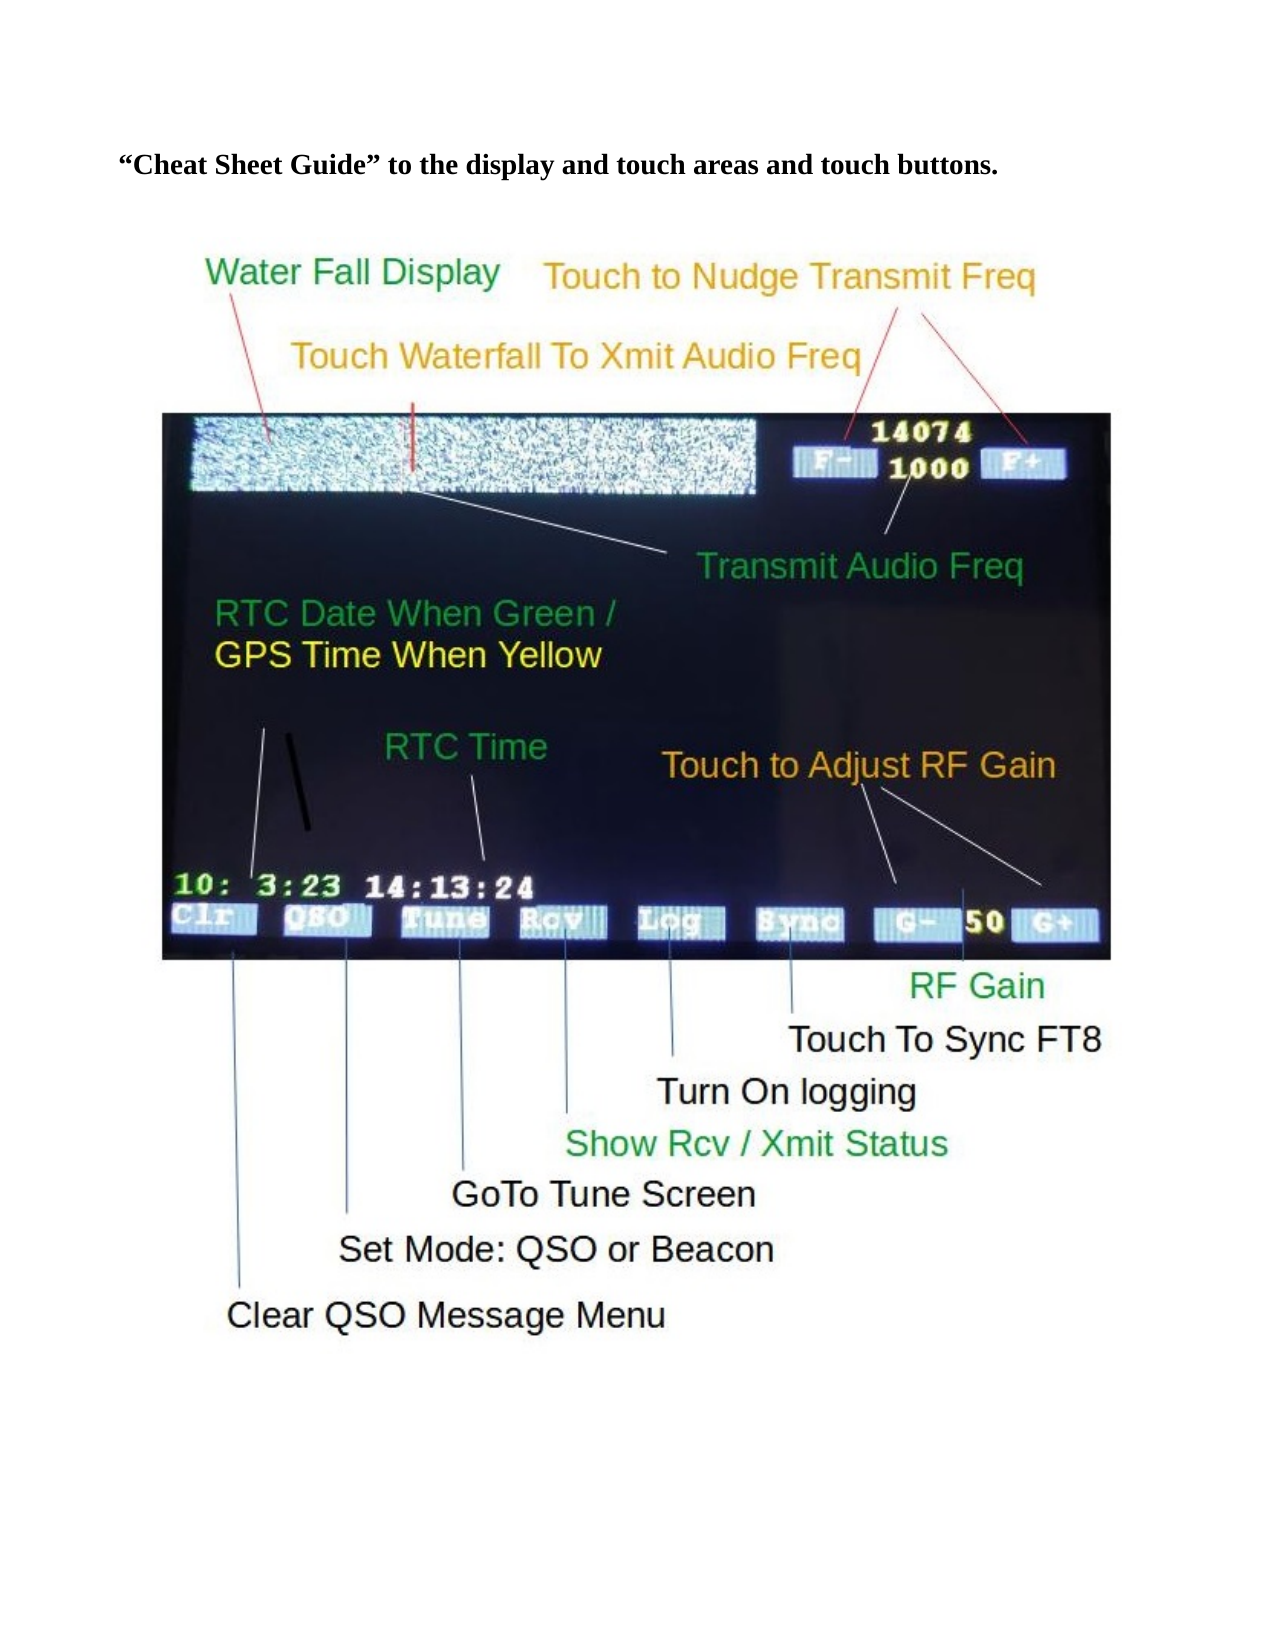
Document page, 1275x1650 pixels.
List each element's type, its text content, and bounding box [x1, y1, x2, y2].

picture [118, 237, 1157, 1354]
text “Cheat Sheet Guide” to the display and touch areas and touch buttons. [118, 147, 1157, 180]
